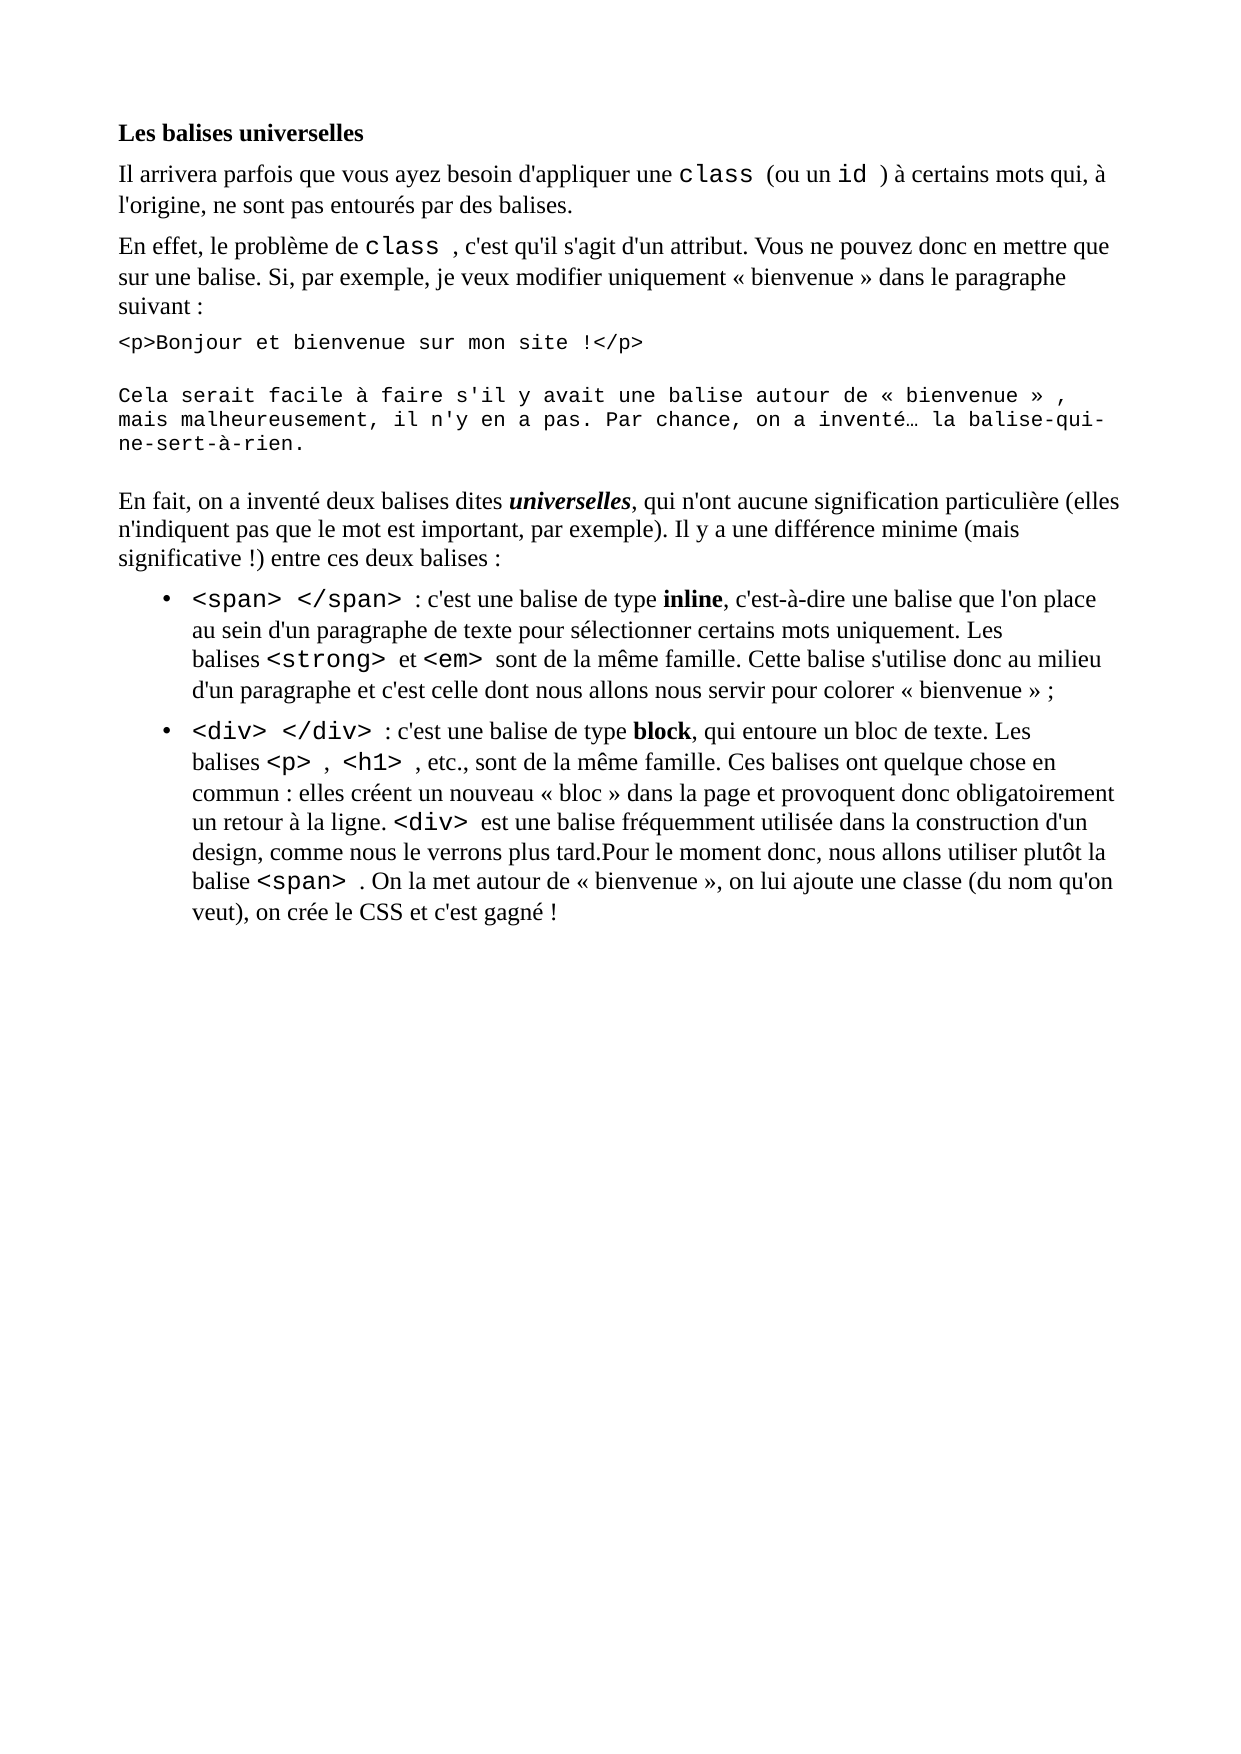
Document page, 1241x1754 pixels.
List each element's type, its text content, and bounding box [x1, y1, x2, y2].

text En effet, le problème de class , c'est qu'il s'agit d'un attribut. Vous ne pouvez donc en mettre que sur une balise. Si, par exemple, je veux modifier uniquement « bienvenue » dans le paragraphe suivant : [118, 231, 1122, 320]
list <div> </div> : c'est une balise de type block, qui entoure un bloc de texte. Les balises <p> , <h1> , etc., sont de la même famille. Ces balises ont quelque chose en commun : elles créent un nouveau « bloc » dans la page et provoquent donc obligatoirement un retour à la ligne. <div> est une balise fréquemment utilisée dans la construction d'un design, comme nous le verrons plus tard.Pour le moment donc, nous allons utiliser plutôt la balise <span> . On la met autour de « bienvenue », on lui ajoute une classe (du nom qu'on veut), on crée le CSS et c'est gagné ! [162, 716, 1122, 926]
list <span> </span> : c'est une balise de type inline, c'est-à-dire une balise que l'on place au sein d'un paragraphe de texte pour sélectionner certains mots uniquement. Les balises <strong> et <em> sont de la même famille. Cette balise s'utilise donc au milieu d'un paragraphe et c'est celle dont nous allons nous servir pour colorer « bienvenue » ; [162, 584, 1122, 704]
subtitle Les balises universelles [118, 118, 1122, 147]
text Il arrivera parfois que vous ayez besoin d'appliquer une class (ou un id ) à certains mots qui, à l'origine, ne sont pas entourés par des balises. [118, 159, 1122, 219]
text En fait, on a inventé deux balises dites universelles, qui n'ont aucune signification particulière (elles n'indiquent pas que le mot est important, par exemple). Il y a une différence minime (mais significative !) entre ces deux balises : [118, 486, 1122, 572]
text <p>Bonjour et bienvenue sur mon site !</p> [118, 332, 1122, 356]
text Cela serait facile à faire s'il y avait une balise autour de « bienvenue » , mais malheureusement, il n'y en a pas. Par chance, on a inventé… la balise-qui-ne-sert-à-rien. [118, 385, 1122, 456]
